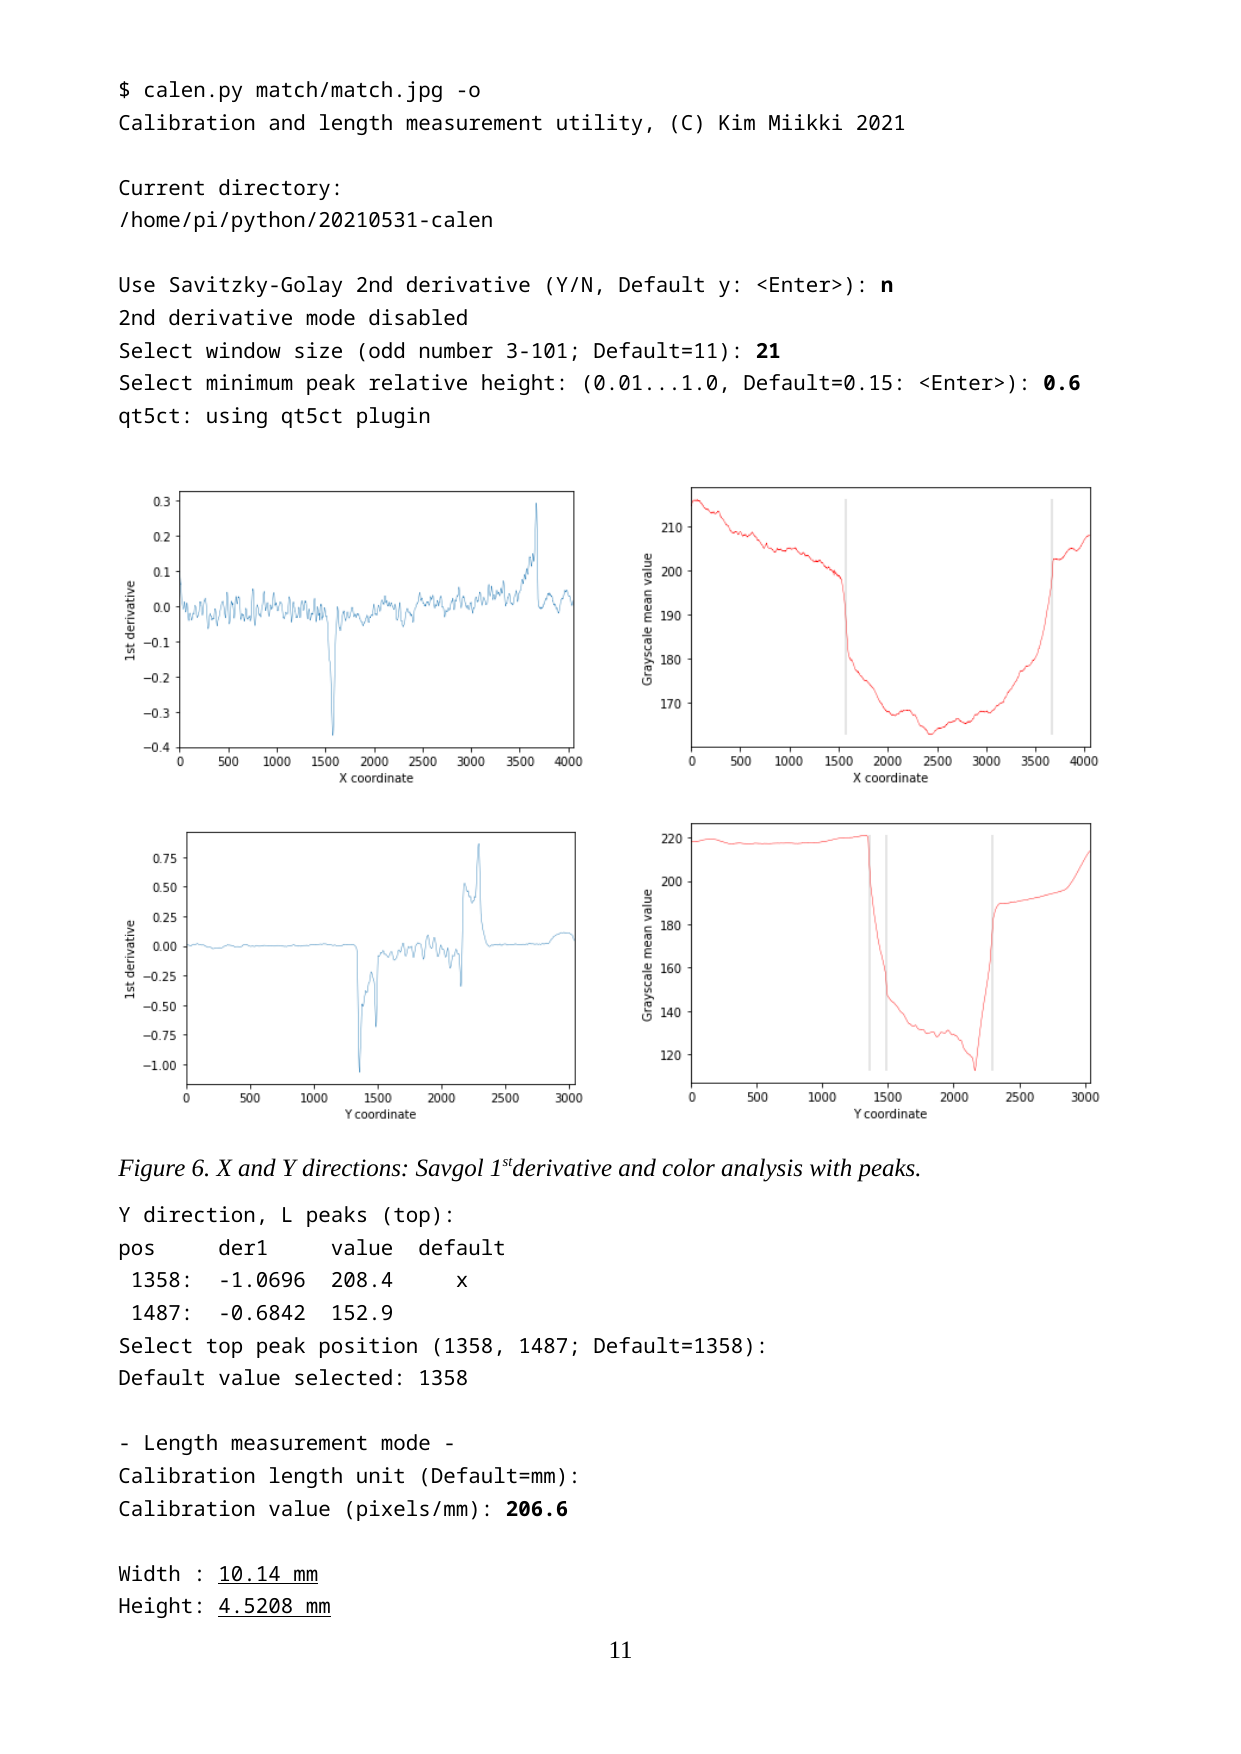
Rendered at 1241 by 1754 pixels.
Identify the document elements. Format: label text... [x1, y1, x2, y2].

text Figure 6. X and Y directions: Savgol 1stderivative and color analysis with peaks. [118, 1153, 1122, 1181]
picture [635, 480, 1108, 792]
text Y direction, L peaks (top): pos der1 value default 1358: -1.0696 208.4 x 1487: -0.6842 152.9 Select top peak position (1358, 1487; Default=1358): Default value selected: 1358 - Length measurement mode - Calibration length unit (Default=mm): Calibration value (pixels/mm): 206.6 Width : 10.14 mm Height: 4.5208 mm [118, 1200, 1122, 1620]
picture [118, 485, 591, 792]
text $ calen.py match/match.jpg -o Calibration and length measurement utility, (C) Kim Miikki 2021 Current directory: /home/pi/python/20210531-calen Use Savitzky-Golay 2nd derivative (Y/N, Default y: <Enter>): n 2nd derivative mode disabled Select window size (odd number 3-101; Default=11): 21 Select minimum peak relative height: (0.01...1.0, Default=0.15: <Enter>): 0.6 qt5ct: using qt5ct plugin [118, 75, 1122, 462]
picture [635, 816, 1108, 1128]
picture [118, 825, 591, 1128]
